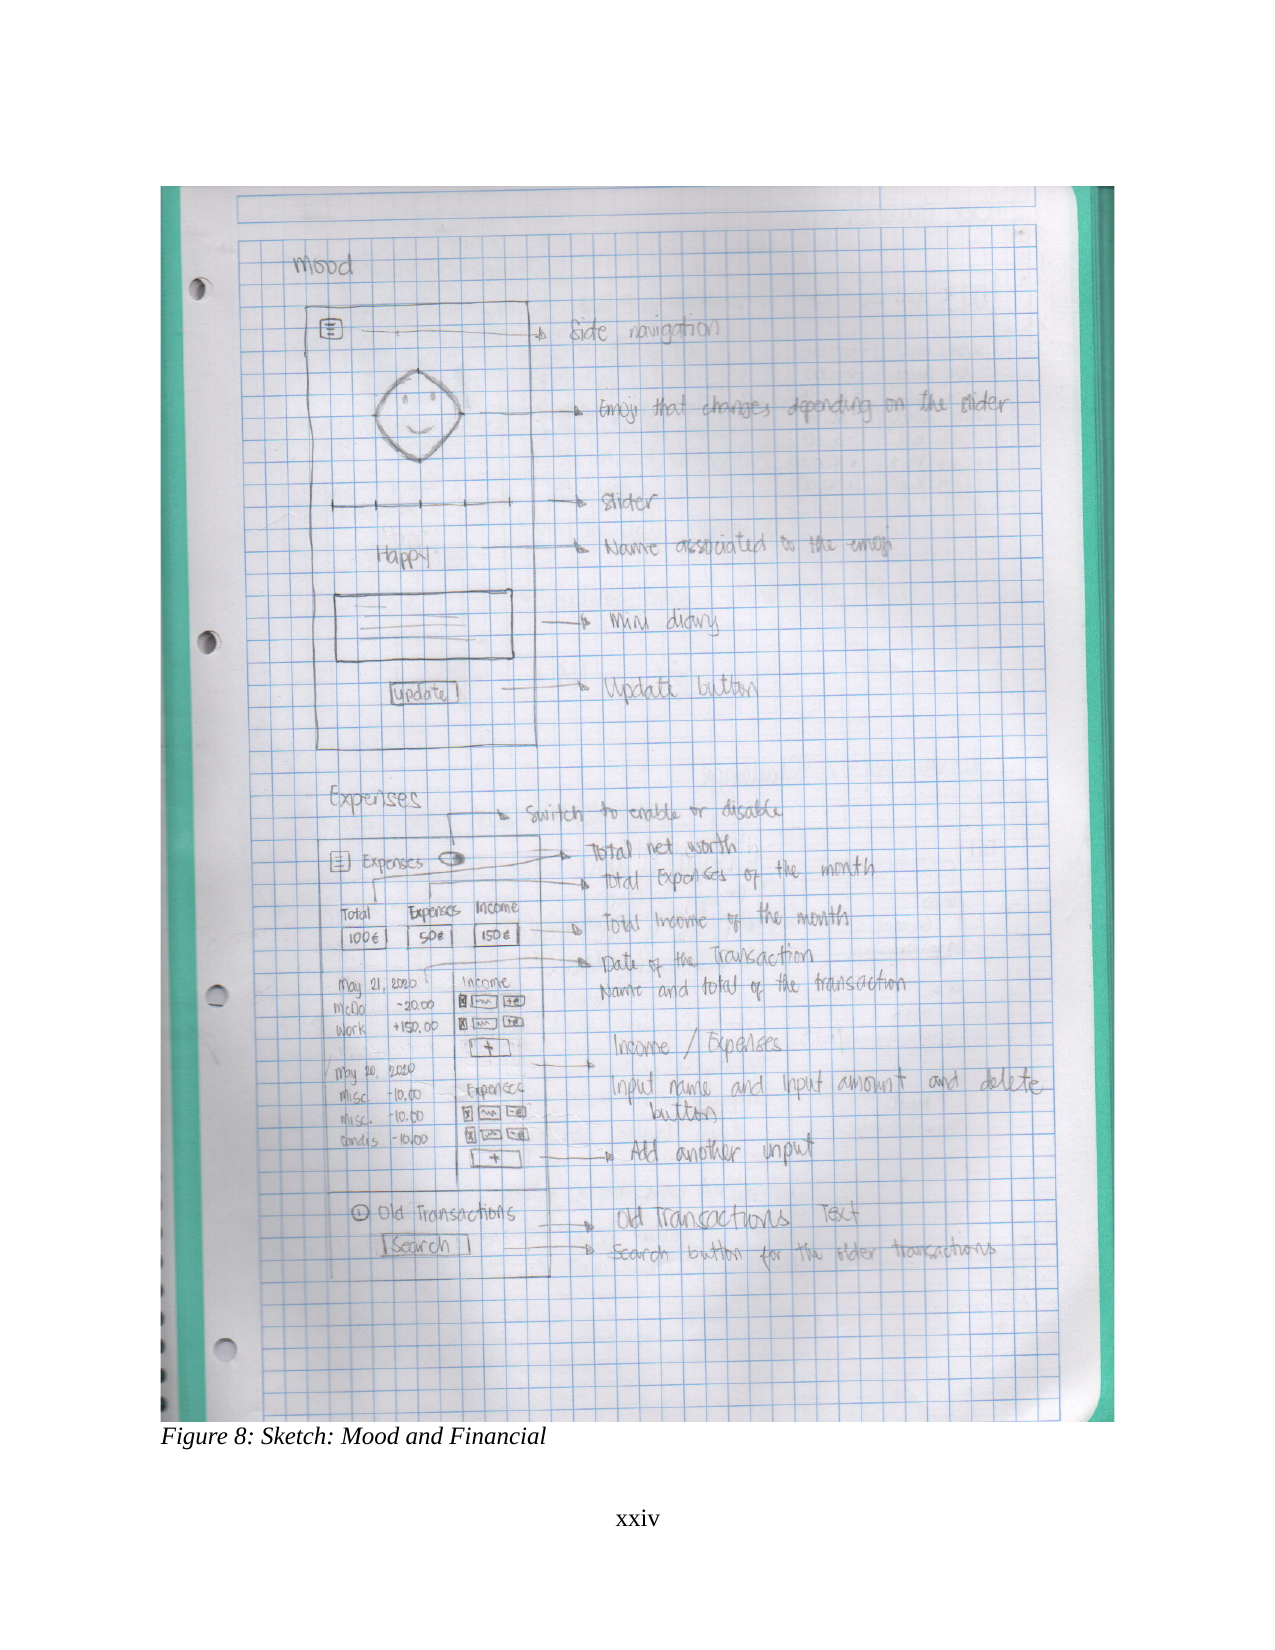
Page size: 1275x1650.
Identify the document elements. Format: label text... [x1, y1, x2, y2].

picture [160, 186, 1115, 1422]
text Figure 8: Sketch: Mood and Financial [161, 1422, 1114, 1450]
